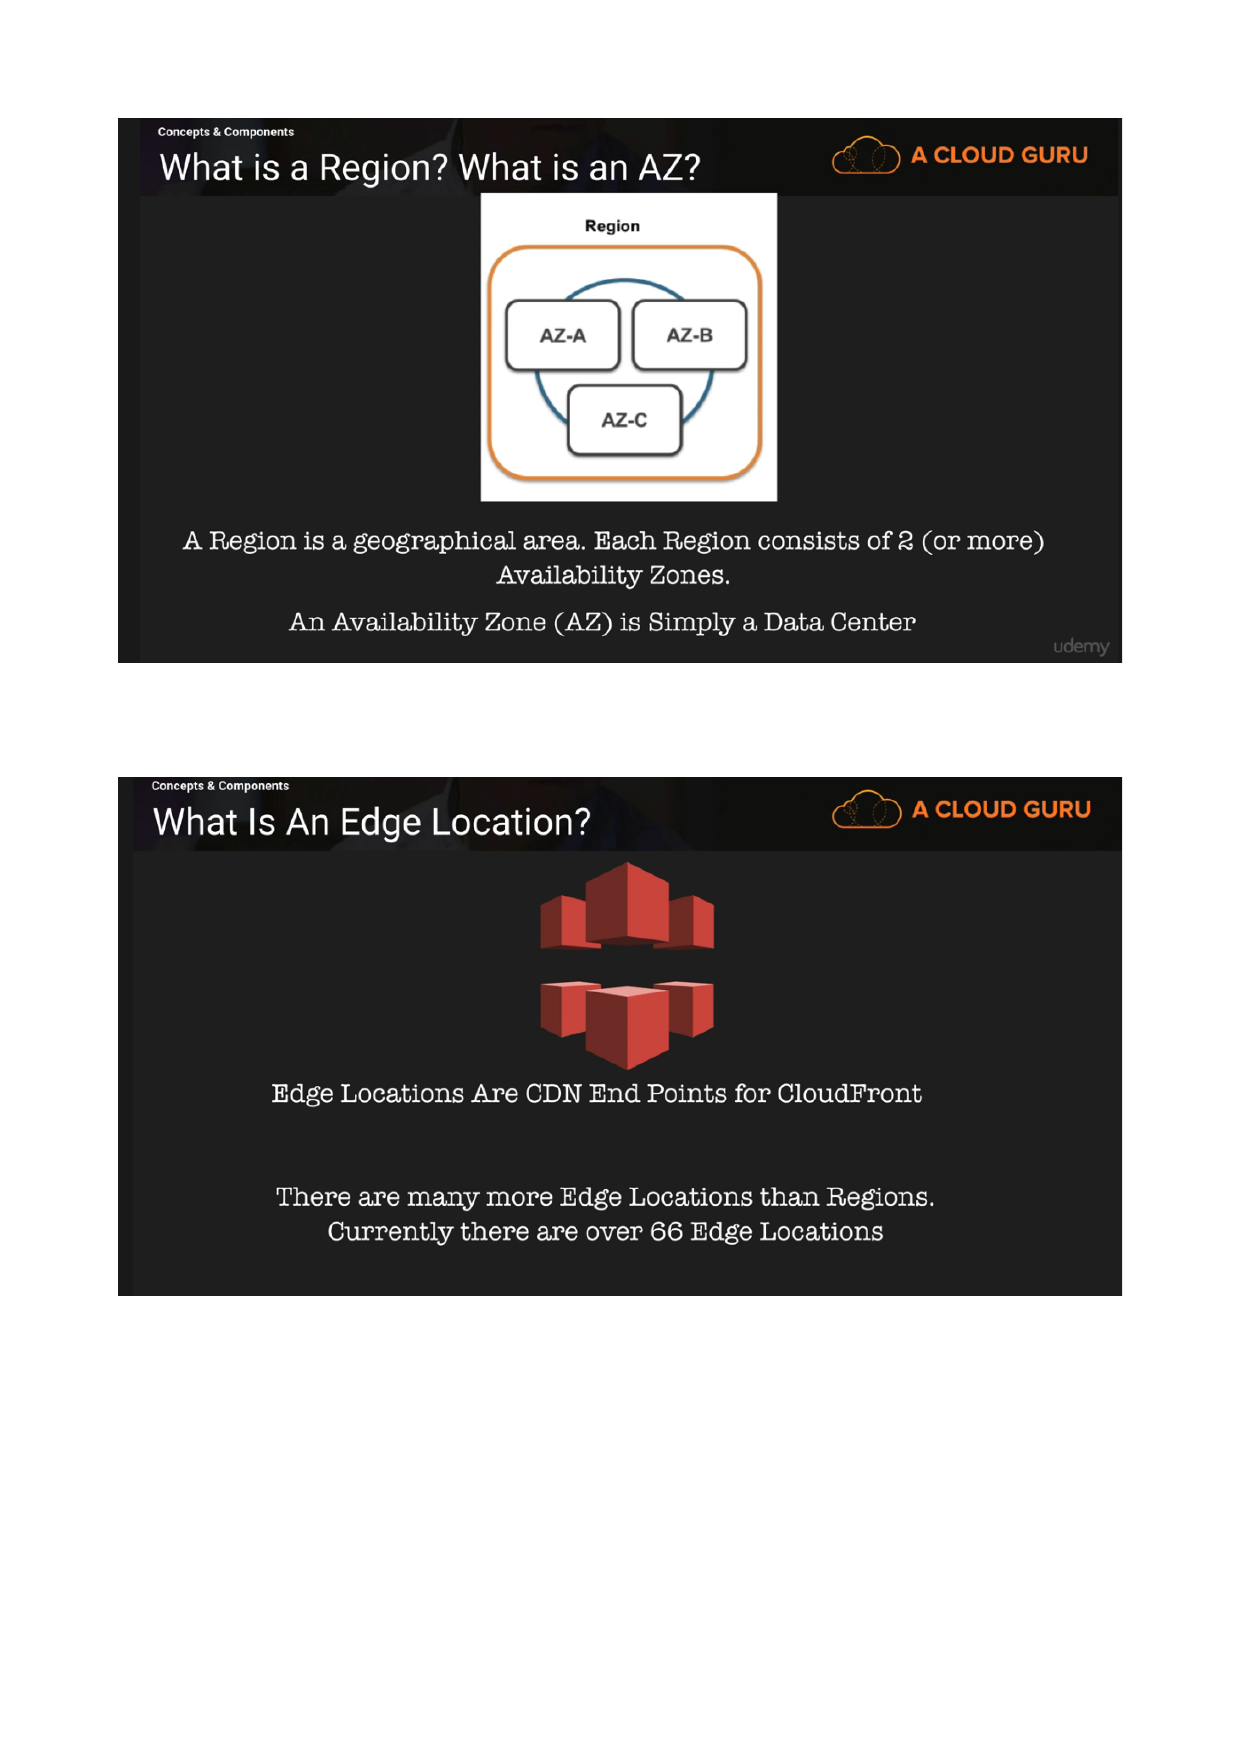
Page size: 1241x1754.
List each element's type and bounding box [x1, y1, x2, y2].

picture [118, 118, 1123, 663]
picture [118, 777, 1123, 1296]
